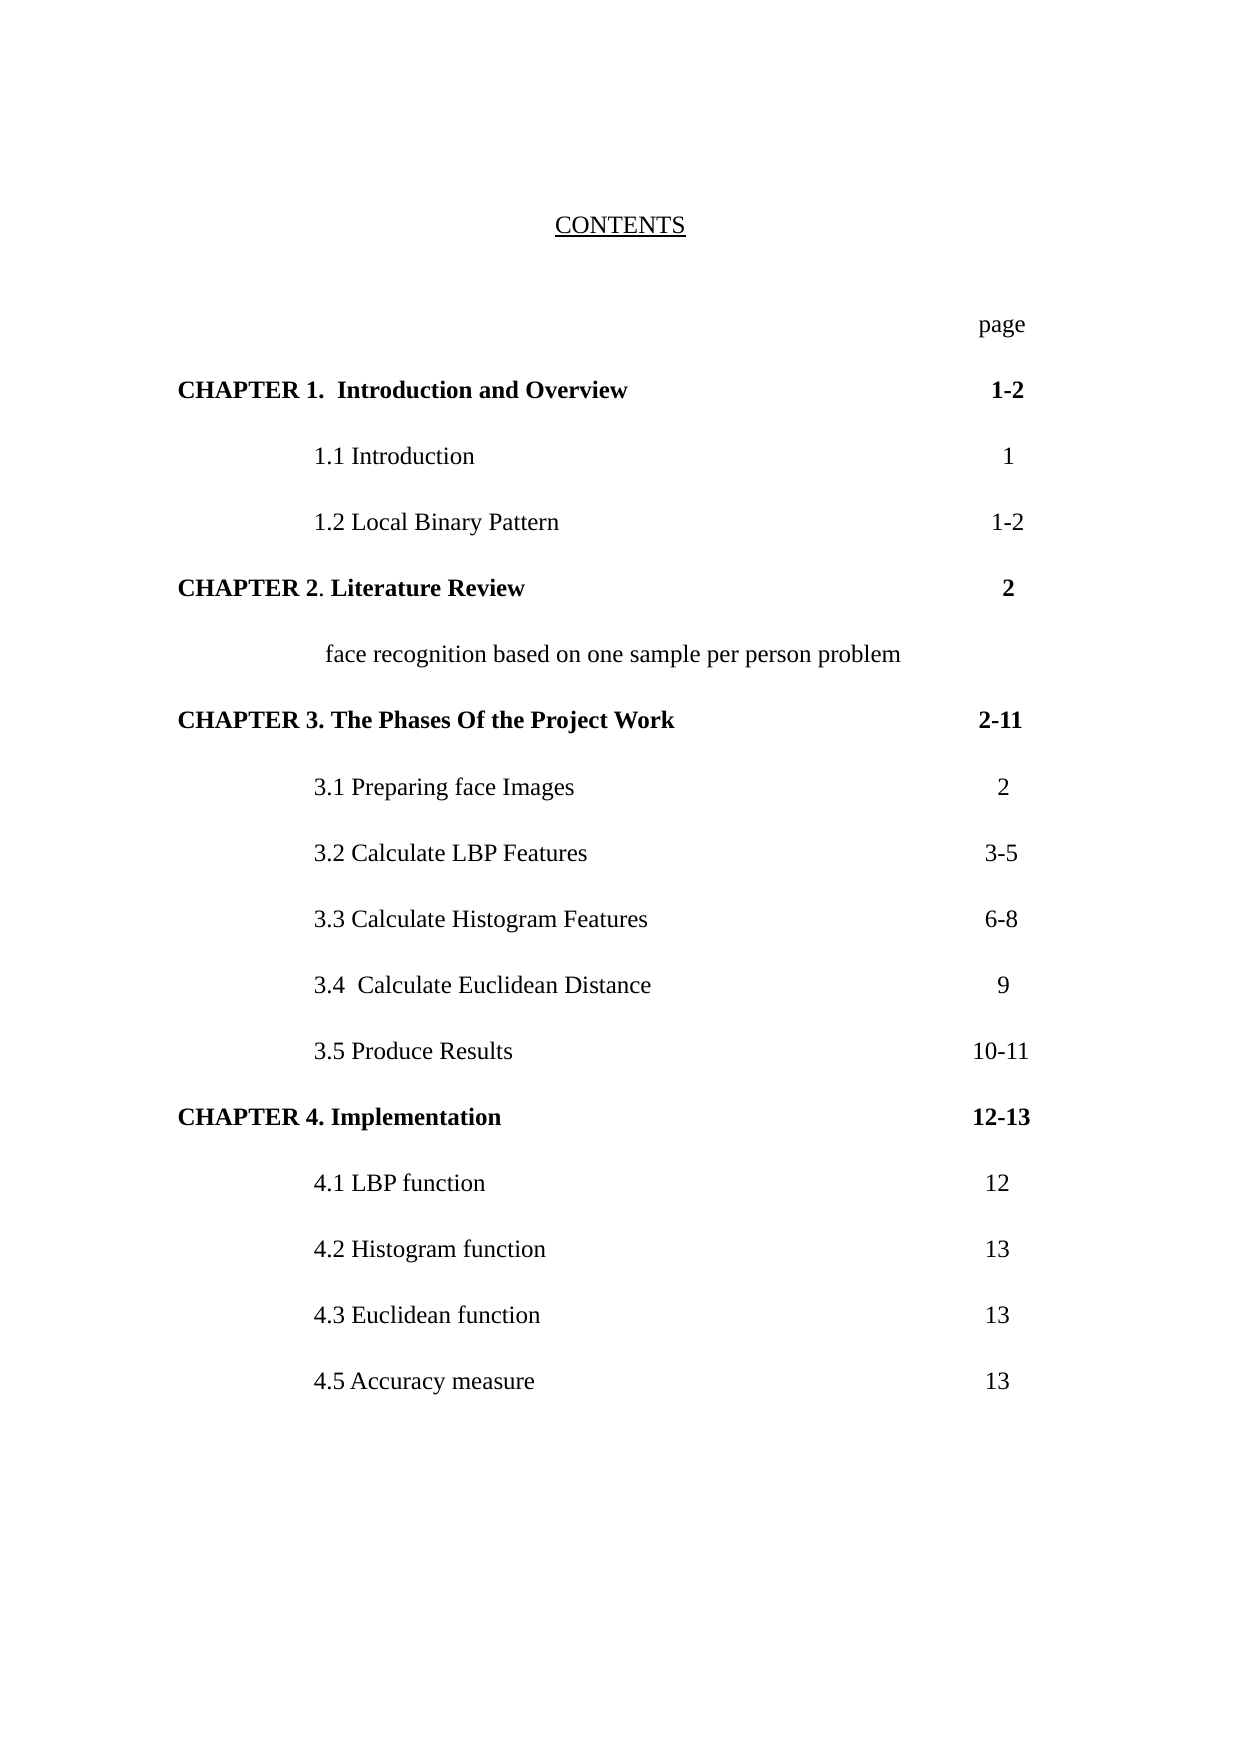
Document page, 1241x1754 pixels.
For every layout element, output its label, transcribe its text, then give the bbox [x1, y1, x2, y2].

text CHAPTER 4. Implementation 12-13 [177, 1102, 1063, 1131]
text 3.3 Calculate Histogram Features 6-8 [177, 904, 1063, 932]
text CHAPTER 3. The Phases Of the Project Work 2-11 [177, 706, 1063, 734]
text 3.5 Produce Results 10-11 [177, 1036, 1063, 1064]
text page [177, 276, 1063, 338]
text CHAPTER 2. Literature Review 2 [177, 573, 1063, 602]
text 3.2 Calculate LBP Features 3-5 [177, 838, 1063, 866]
text 4.1 LBP function 12 [177, 1168, 1063, 1197]
text 4.2 Histogram function 13 [177, 1234, 1063, 1263]
text 3.1 Preparing face Images 2 [177, 772, 1063, 800]
text CONTENTS [177, 210, 1063, 239]
text 1.1 Introduction 1 [177, 441, 1063, 470]
text face recognition based on one sample per person problem [177, 639, 1063, 668]
text 4.5 Accuracy measure 13 [177, 1366, 1063, 1395]
text 4.3 Euclidean function 13 [177, 1300, 1063, 1329]
text 1.2 Local Binary Pattern 1-2 [177, 507, 1063, 536]
text CHAPTER 1. Introduction and Overview 1-2 [177, 375, 1063, 437]
text 3.4 Calculate Euclidean Distance 9 [177, 970, 1063, 998]
